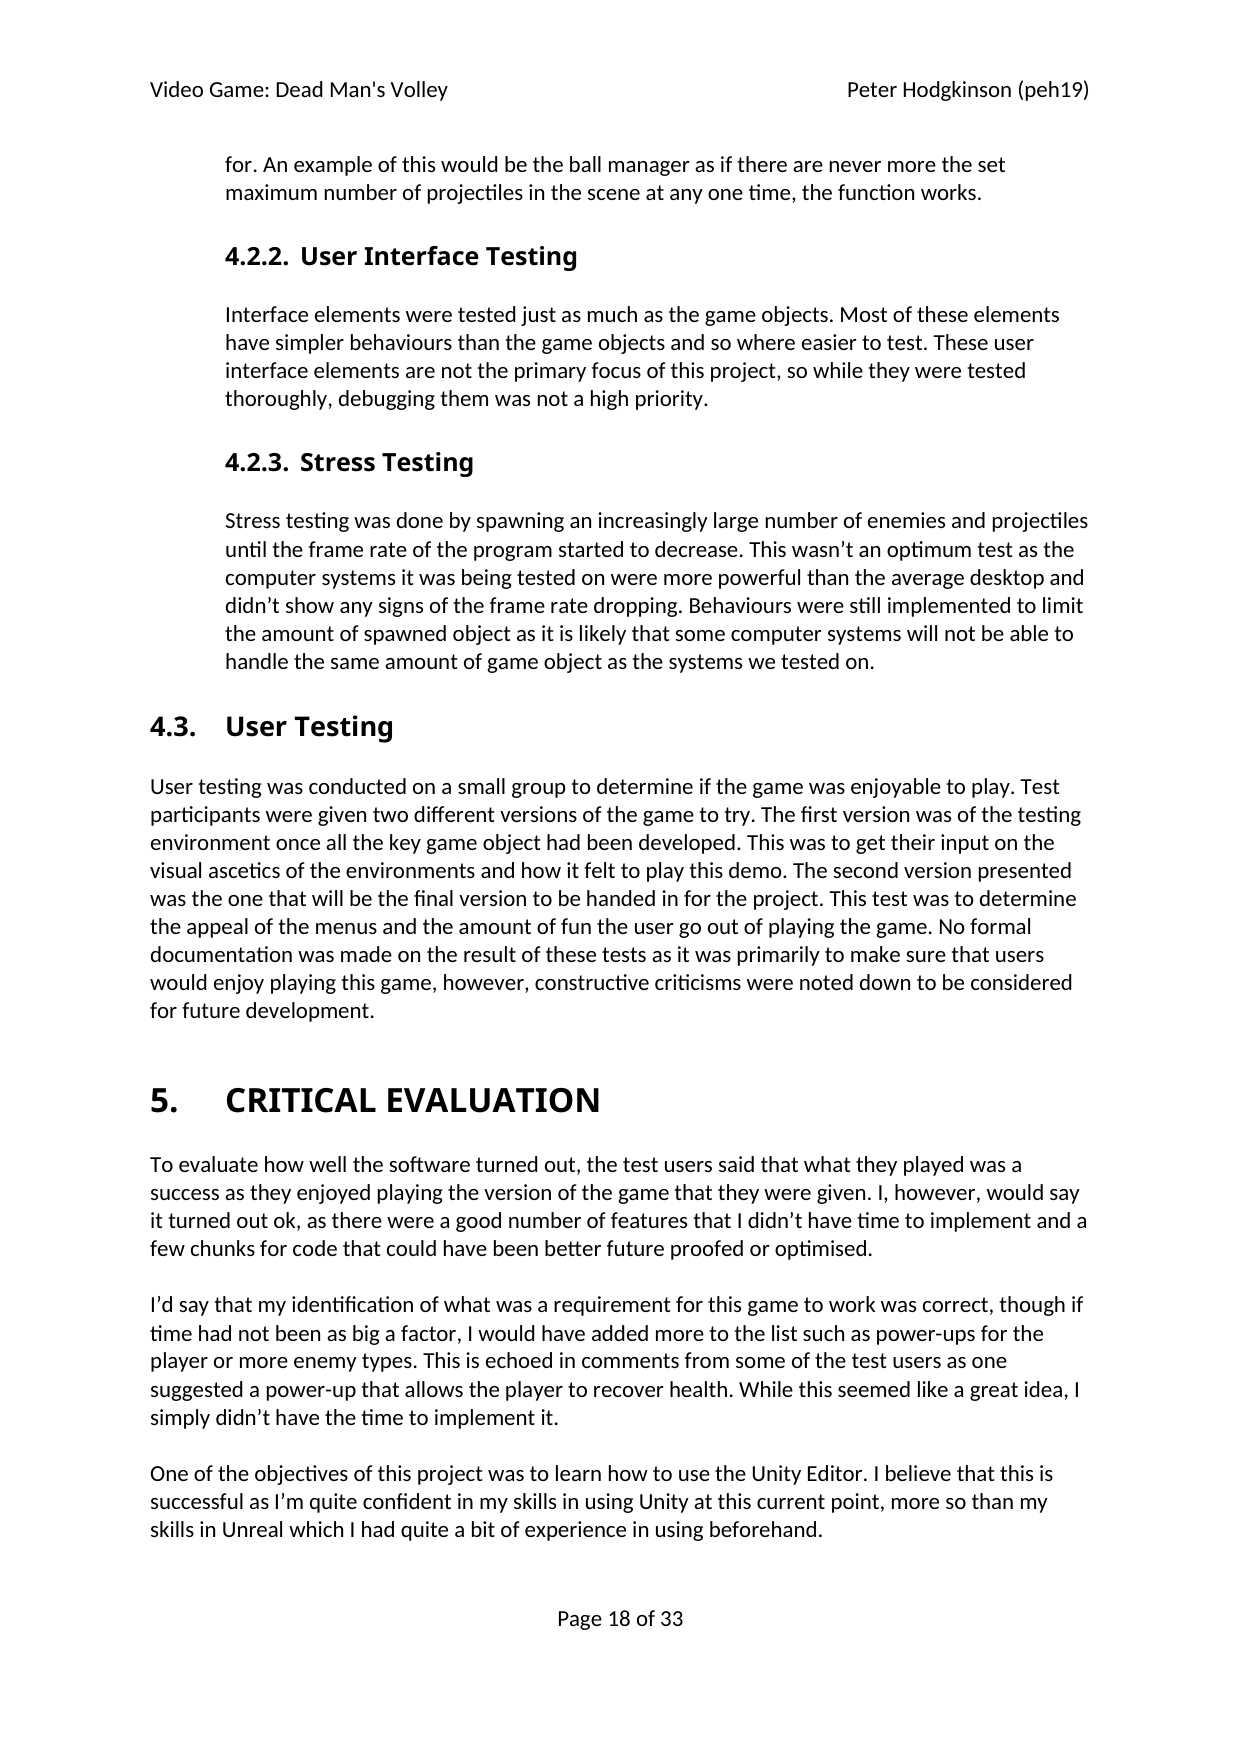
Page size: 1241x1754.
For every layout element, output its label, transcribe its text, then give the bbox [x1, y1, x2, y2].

text for. An example of this would be the ball manager as if there are never more the set maximum number of projectiles in the scene at any one time, the function works. [225, 150, 1090, 206]
text To evaluate how well the software turned out, the test users said that what they played was a success as they enjoyed playing the version of the game that they were given. I, however, would say it turned out ok, as there were a good number of features that I didn’t have time to implement and a few chunks for code that could have been better future proofed or optimised. [150, 1151, 1090, 1263]
text I’d say that my identification of what was a requirement for this game to work was correct, though if time had not been as big a factor, I would have added more to the list such as power-ups for the player or more enemy types. This is echoed in comments from some of the test users as one suggested a power-up that allows the player to recover health. While this seemed like a great idea, I simply didn’t have the time to implement it. [150, 1291, 1090, 1431]
text Interface elements were tested just as much as the game objects. Most of these elements have simpler behaviours than the game objects and so where easier to test. These user interface elements are not the primary focus of this project, so while they were tested thoroughly, debugging them was not a high priority. [225, 300, 1090, 412]
subtitle 4.2.3. Stress Testing [225, 444, 1090, 479]
text User testing was conducted on a small group to determine if the game was enjoyable to play. Test participants were given two different versions of the game to try. The first version was of the testing environment once all the key game object had been developed. This was to get their input on the visual ascetics of the environments and how it felt to play this demo. The second version presented was the one that will be the final version to be handed in for the project. This test was to determine the appeal of the menus and the amount of fun the user go out of playing the game. No formal documentation was made on the result of these tests as it was primarily to make sure that users would enjoy playing this game, however, constructive criticisms were noted down to be considered for future development. [150, 772, 1090, 1024]
text One of the objectives of this project was to learn how to use the Unity Editor. I believe that this is successful as I’m quite confident in my skills in using Unity at this current point, more so than my skills in Unreal which I had quite a bit of experience in using beforehand. [150, 1459, 1090, 1543]
subtitle 4.2.2. User Interface Testing [225, 238, 1090, 272]
subtitle 5. CRITICAL EVALUATION [150, 1077, 1090, 1122]
text Stress testing was done by spawning an increasingly large number of enemies and projectiles until the frame rate of the program started to decrease. This wasn’t an optimum test as the computer systems it was being tested on were more powerful than the average desktop and didn’t show any signs of the frame rate dropping. Behaviours were still implemented to limit the amount of spawned object as it is likely that some computer systems will not be able to handle the same amount of game object as the systems we tested on. [225, 507, 1090, 675]
subtitle 4.3. User Testing [150, 707, 1090, 744]
